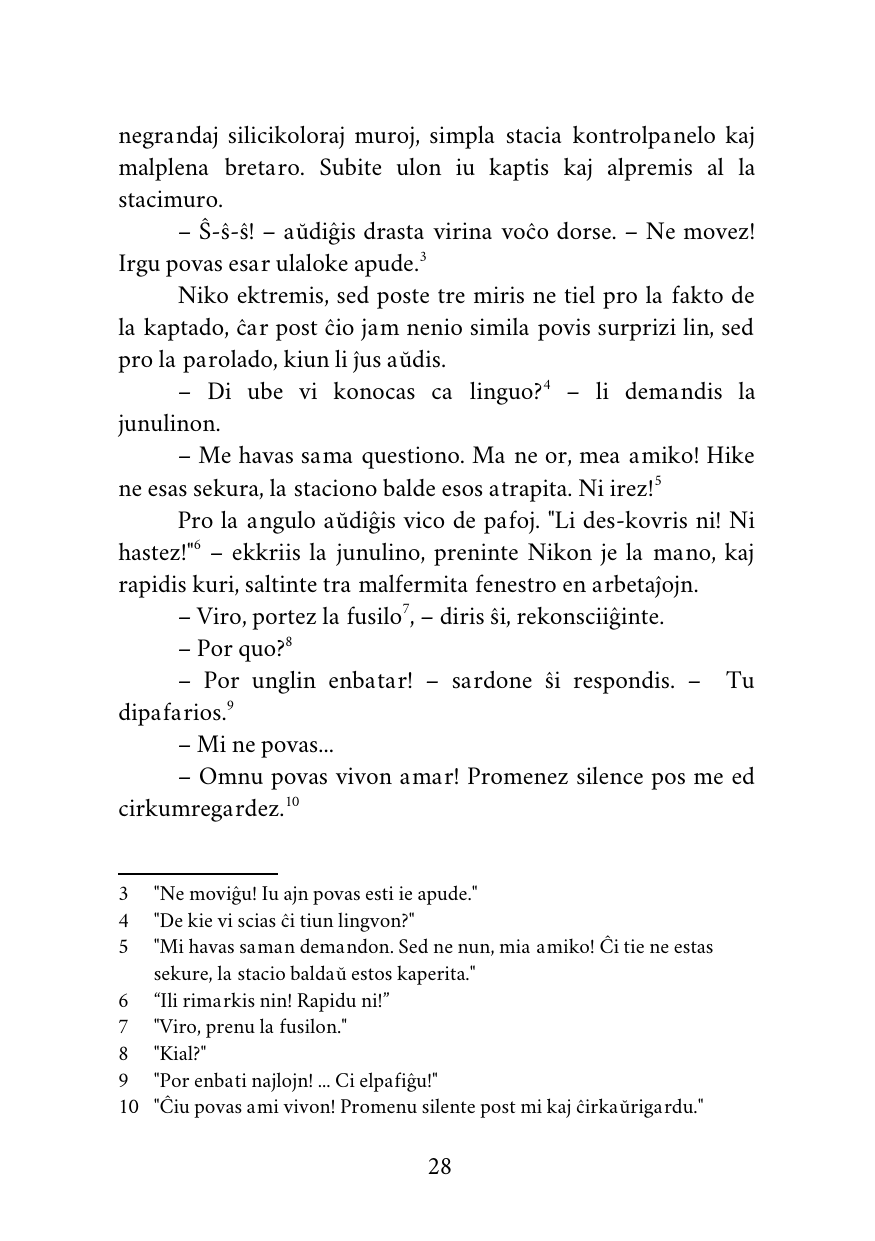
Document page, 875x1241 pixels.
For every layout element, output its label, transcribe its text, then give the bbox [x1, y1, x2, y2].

text "Kial?" [118, 1039, 756, 1066]
text – Mi ne povas... [118, 728, 756, 760]
text "De kie vi scias ĉi tiun lingvon?" [118, 906, 756, 933]
text “Ili rimarkis nin! Rapidu ni!” [118, 986, 756, 1013]
text – Di ube vi konocas ca linguo? – li demandis la junulinon. [118, 375, 756, 439]
text – Por unglin enbatar! – sardone ŝi respondis. – Tu dipafarios. [118, 663, 756, 728]
text Niko ektremis, sed poste tre miris ne tiel pro la fakto de la kaptado, ĉar post ĉio jam nenio simila povis surprizi lin, sed pro la parolado, kiun li ĵus aŭdis. [118, 278, 756, 375]
text "Viro, prenu la fusilon." [118, 1013, 756, 1039]
text "Ĉiu povas ami vivon! Promenu silente post mi kaj ĉirkaŭrigardu." [118, 1093, 756, 1119]
text – Viro, portez la fusilo, – diris ŝi, rekonsciiĝinte. [118, 599, 756, 631]
text – Ŝ-ŝ-ŝ! – aŭdiĝis drasta virina voĉo dorse. – Ne movez! Irgu povas esar ulaloke apude. [118, 214, 756, 278]
text "Ne moviĝu! Iu ajn povas esti ie apude." [118, 879, 756, 906]
text Pro la angulo aŭdiĝis vico de pafoj. "Li des-kovris ni! Ni hastez!" – ekkriis la junulino, preninte Nikon je la mano, kaj rapidis kuri, saltinte tra malfermita fenestro en arbetaĵojn. [118, 503, 756, 599]
text – Omnu povas vivon amar! Promenez silence pos me ed cirkumregardez. [118, 760, 756, 824]
text "Por enbati najlojn! ... Ci elpafiĝu!" [118, 1066, 756, 1093]
text – Por quo? [118, 631, 756, 663]
text negrandaj silicikoloraj muroj, simpla stacia kontrolpanelo kaj malplena bretaro. Subite ulon iu kaptis kaj alpremis al la stacimuro. [118, 118, 756, 214]
text "Mi havas saman demandon. Sed ne nun, mia amiko! Ĉi tie ne estas sekure, la stacio baldaŭ estos kaperita." [118, 933, 756, 986]
text – Me havas sama questiono. Ma ne or, mea amiko! Hike ne esas sekura, la staciono balde esos atrapita. Ni irez! [118, 439, 756, 503]
